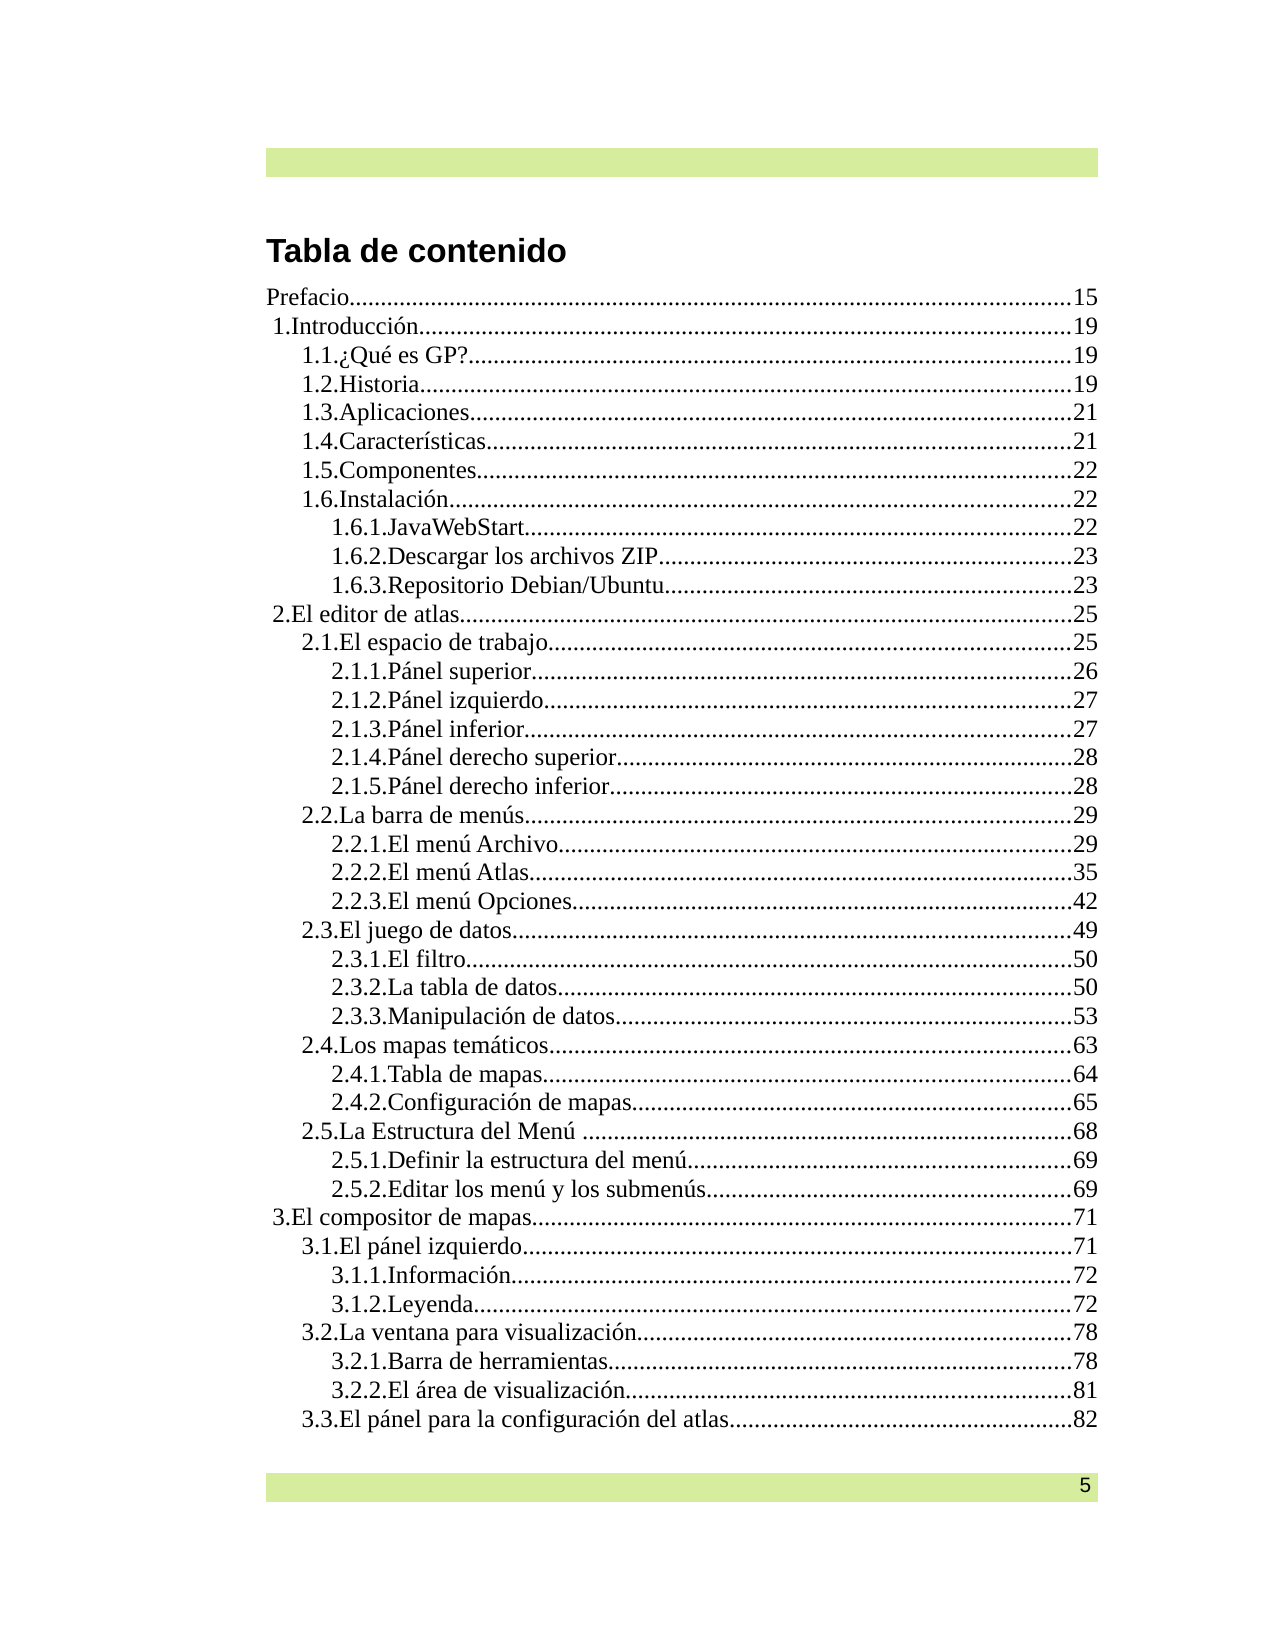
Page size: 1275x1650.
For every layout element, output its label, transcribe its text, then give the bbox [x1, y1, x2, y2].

text 1.4.Características 21 [295, 426, 1098, 455]
text 2.4.Los mapas temáticos 63 [295, 1030, 1098, 1059]
text 2.1.3.Pánel inferior 27 [325, 714, 1098, 742]
text 2.5.La Estructura del Menú 68 [295, 1116, 1098, 1145]
text 1.6.2.Descargar los archivos ZIP 23 [325, 541, 1098, 570]
text 2.2.3.El menú Opciones 42 [325, 886, 1098, 915]
text 3.1.1.Información 72 [325, 1260, 1098, 1289]
text 2.3.3.Manipulación de datos 53 [325, 1001, 1098, 1030]
text 1.2.Historia 19 [295, 369, 1098, 397]
text 3.2.La ventana para visualización 78 [295, 1317, 1098, 1346]
text 2.1.El espacio de trabajo 25 [295, 627, 1098, 656]
text 2.El editor de atlas 25 [266, 599, 1098, 627]
text 2.4.1.Tabla de mapas 64 [325, 1059, 1098, 1087]
text 2.3.1.El filtro 50 [325, 944, 1098, 972]
text 1.Introducción 19 [266, 311, 1098, 340]
text 3.2.1.Barra de herramientas 78 [325, 1346, 1098, 1375]
text 3.3.El pánel para la configuración del atlas 82 [295, 1404, 1098, 1432]
text 1.6.1.JavaWebStart 22 [325, 512, 1098, 541]
text 3.2.2.El área de visualización 81 [325, 1375, 1098, 1404]
text 1.6.3.Repositorio Debian/Ubuntu 23 [325, 570, 1098, 599]
text 3.1.El pánel izquierdo 71 [295, 1231, 1098, 1260]
text 2.2.1.El menú Archivo 29 [325, 829, 1098, 857]
text 2.2.2.El menú Atlas 35 [325, 857, 1098, 886]
text 2.1.5.Pánel derecho inferior 28 [325, 771, 1098, 800]
text Prefacio 15 [266, 282, 1098, 311]
text 2.5.2.Editar los menú y los submenús 69 [325, 1174, 1098, 1202]
text 2.2.La barra de menús 29 [295, 800, 1098, 829]
text 1.6.Instalación 22 [295, 484, 1098, 512]
text 2.1.1.Pánel superior 26 [325, 656, 1098, 685]
text 2.4.2.Configuración de mapas 65 [325, 1087, 1098, 1116]
subtitle Tabla de contenido [266, 232, 1098, 270]
text 2.1.4.Pánel derecho superior 28 [325, 742, 1098, 771]
text 3.El compositor de mapas 71 [266, 1202, 1098, 1231]
text 2.5.1.Definir la estructura del menú 69 [325, 1145, 1098, 1174]
text 3.1.2.Leyenda 72 [325, 1289, 1098, 1317]
text 1.3.Aplicaciones 21 [295, 397, 1098, 426]
text 1.5.Componentes 22 [295, 455, 1098, 484]
text 2.3.2.La tabla de datos 50 [325, 972, 1098, 1001]
text 2.1.2.Pánel izquierdo 27 [325, 685, 1098, 714]
text 2.3.El juego de datos 49 [295, 915, 1098, 944]
text 1.1.¿Qué es GP? 19 [295, 340, 1098, 369]
